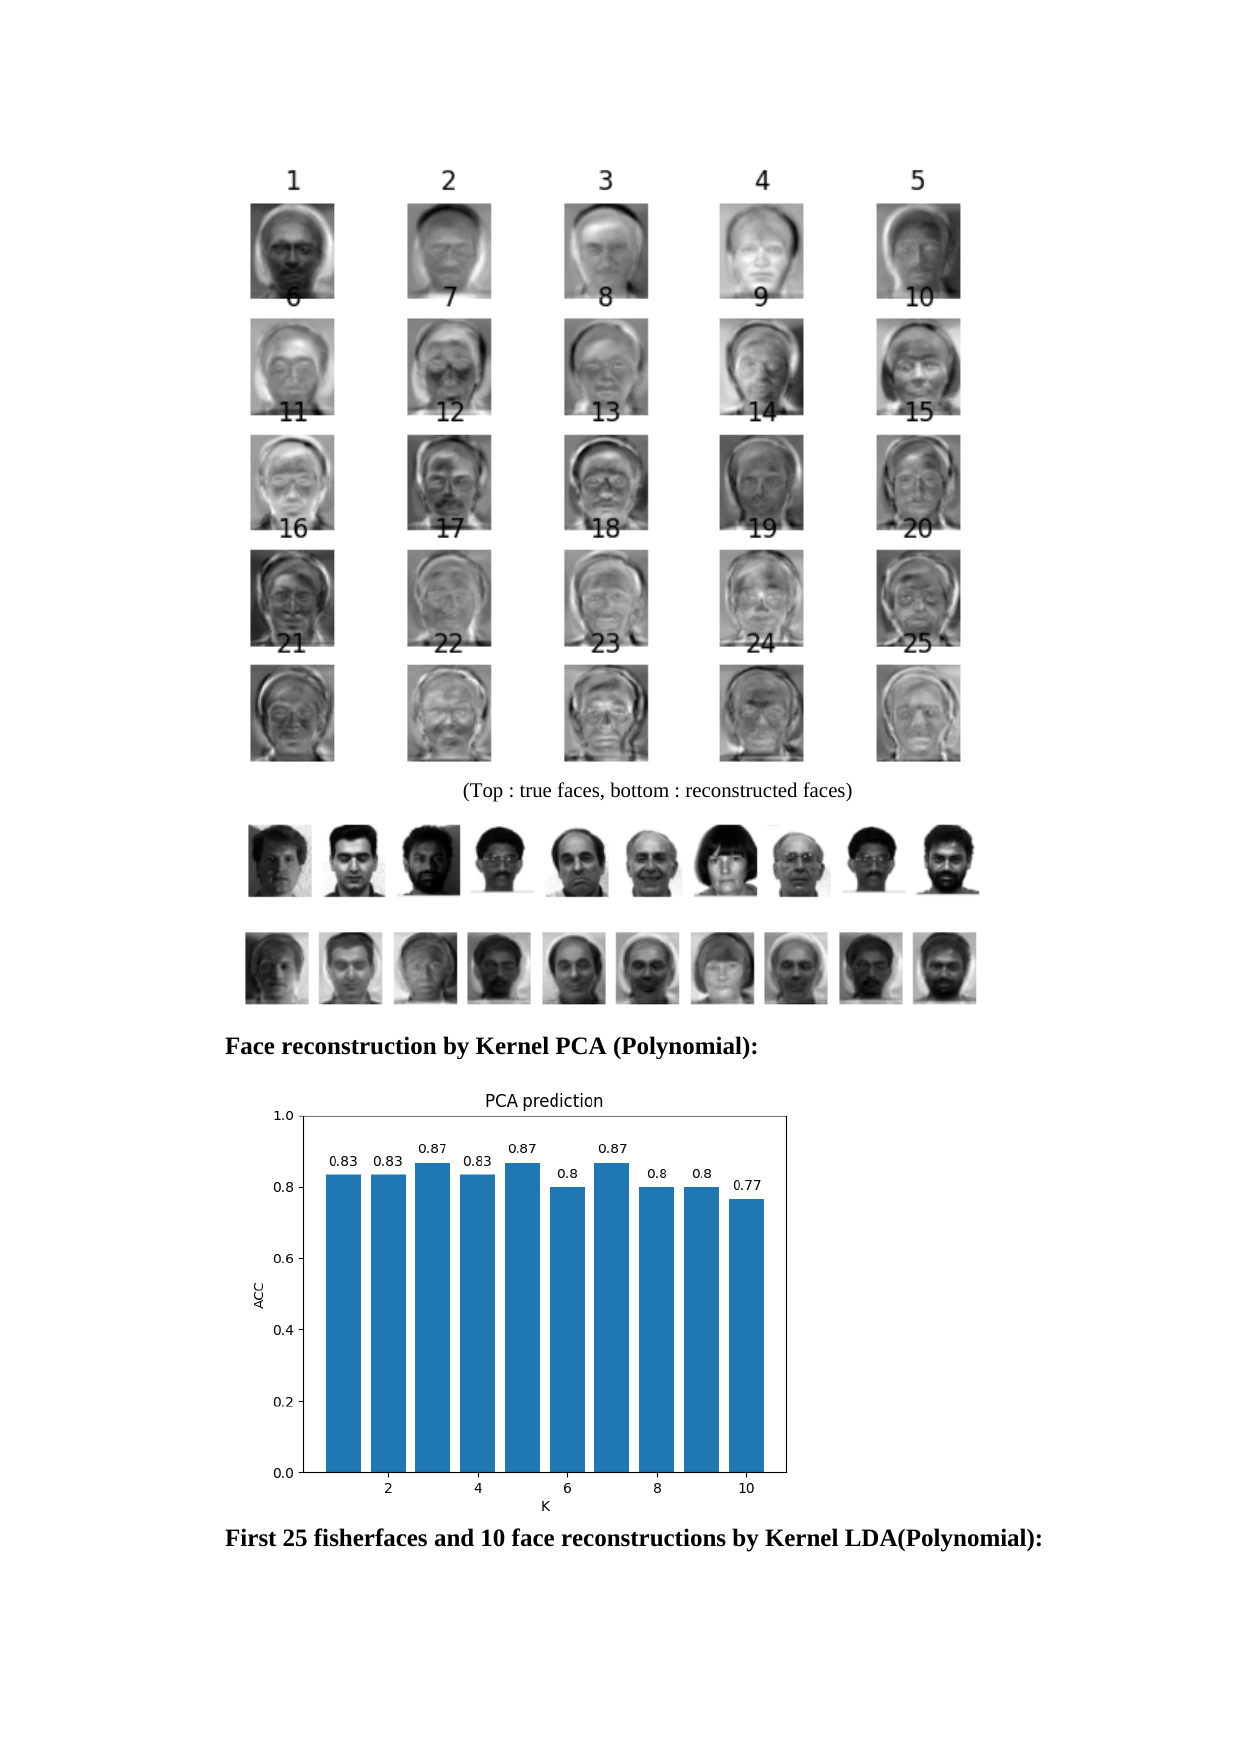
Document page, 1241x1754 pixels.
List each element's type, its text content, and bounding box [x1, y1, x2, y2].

text Face reconstruction by Kernel PCA (Polynomial): [150, 1031, 1090, 1060]
picture [225, 802, 1001, 1031]
text First 25 fisherfaces and 10 face reconstructions by Kernel LDA(Polynomial): [225, 1523, 1090, 1552]
picture [225, 1059, 848, 1523]
picture [225, 150, 994, 779]
text (Top : true faces, bottom : reconstructed faces) [225, 778, 1090, 802]
